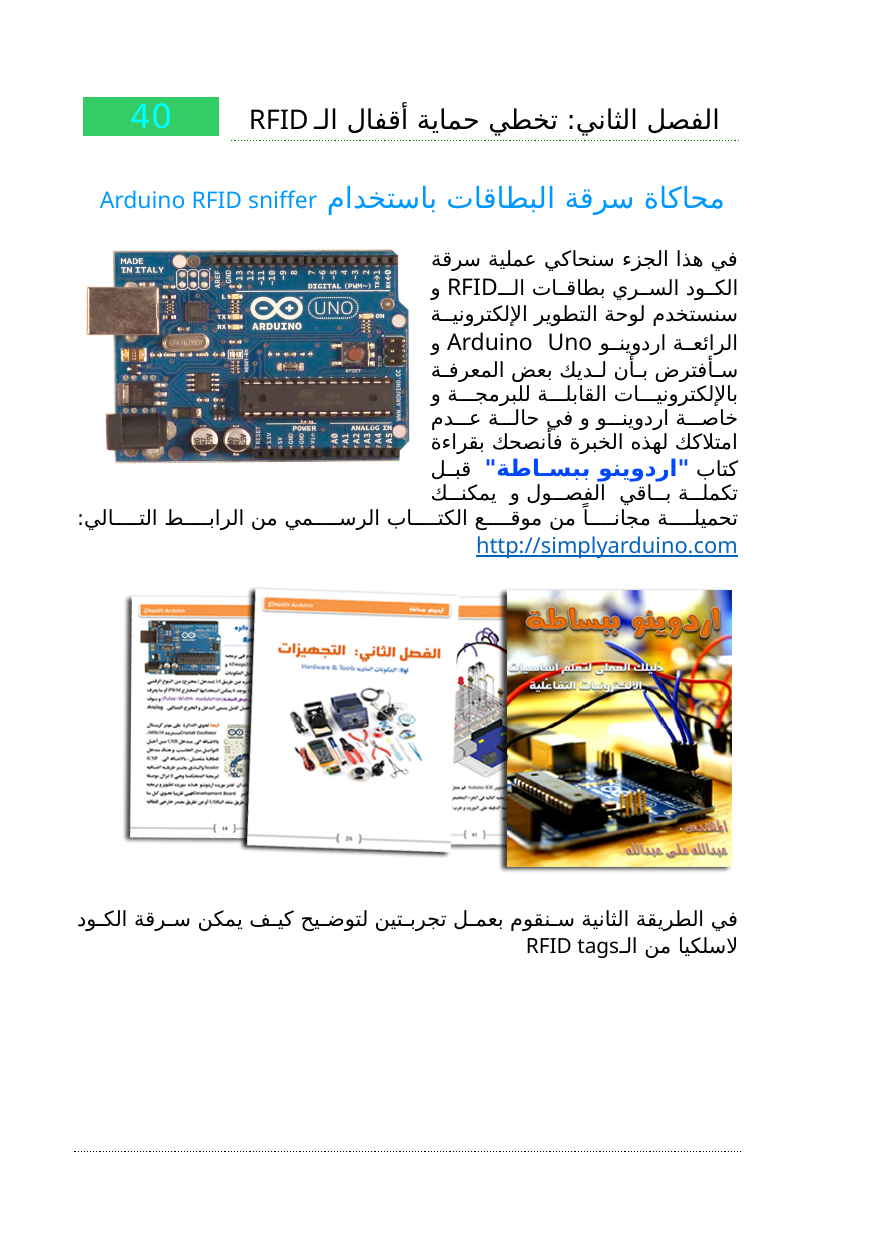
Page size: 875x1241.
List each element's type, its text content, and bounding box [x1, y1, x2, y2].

text في هذا الجزء سنحاكي عملية سرقة الكود السري بطاقات الـRFID و سنستخدم لوحة التطوير الإلكترونية الرائعة اردوينو Arduino Uno و سأفترض بأن لديك بعض المعرفة بالإلكترونيات القابلة للبرمجة و خاصة اردوينو و في حالة عدم امتلاكك لهذه الخبرة فأنصحك بقراءة كتاب "اردوينو ببساطة" قبل تكملة باقي الفصول و يمكنك تحميلة مجاناً من موقع الكتاب الرسمي من الرابط التالي: http://simplyarduino.com [77, 247, 738, 560]
text في الطريقة الثانية سنقوم بعمل تجربتين لتوضيح كيف يمكن سرقة الكود لاسلكيا من الـRFID tags [77, 907, 738, 960]
picture [77, 223, 431, 492]
picture [117, 580, 740, 878]
subtitle محاكاة سرقة البطاقات باستخدام Arduino RFID sniffer [77, 181, 738, 215]
